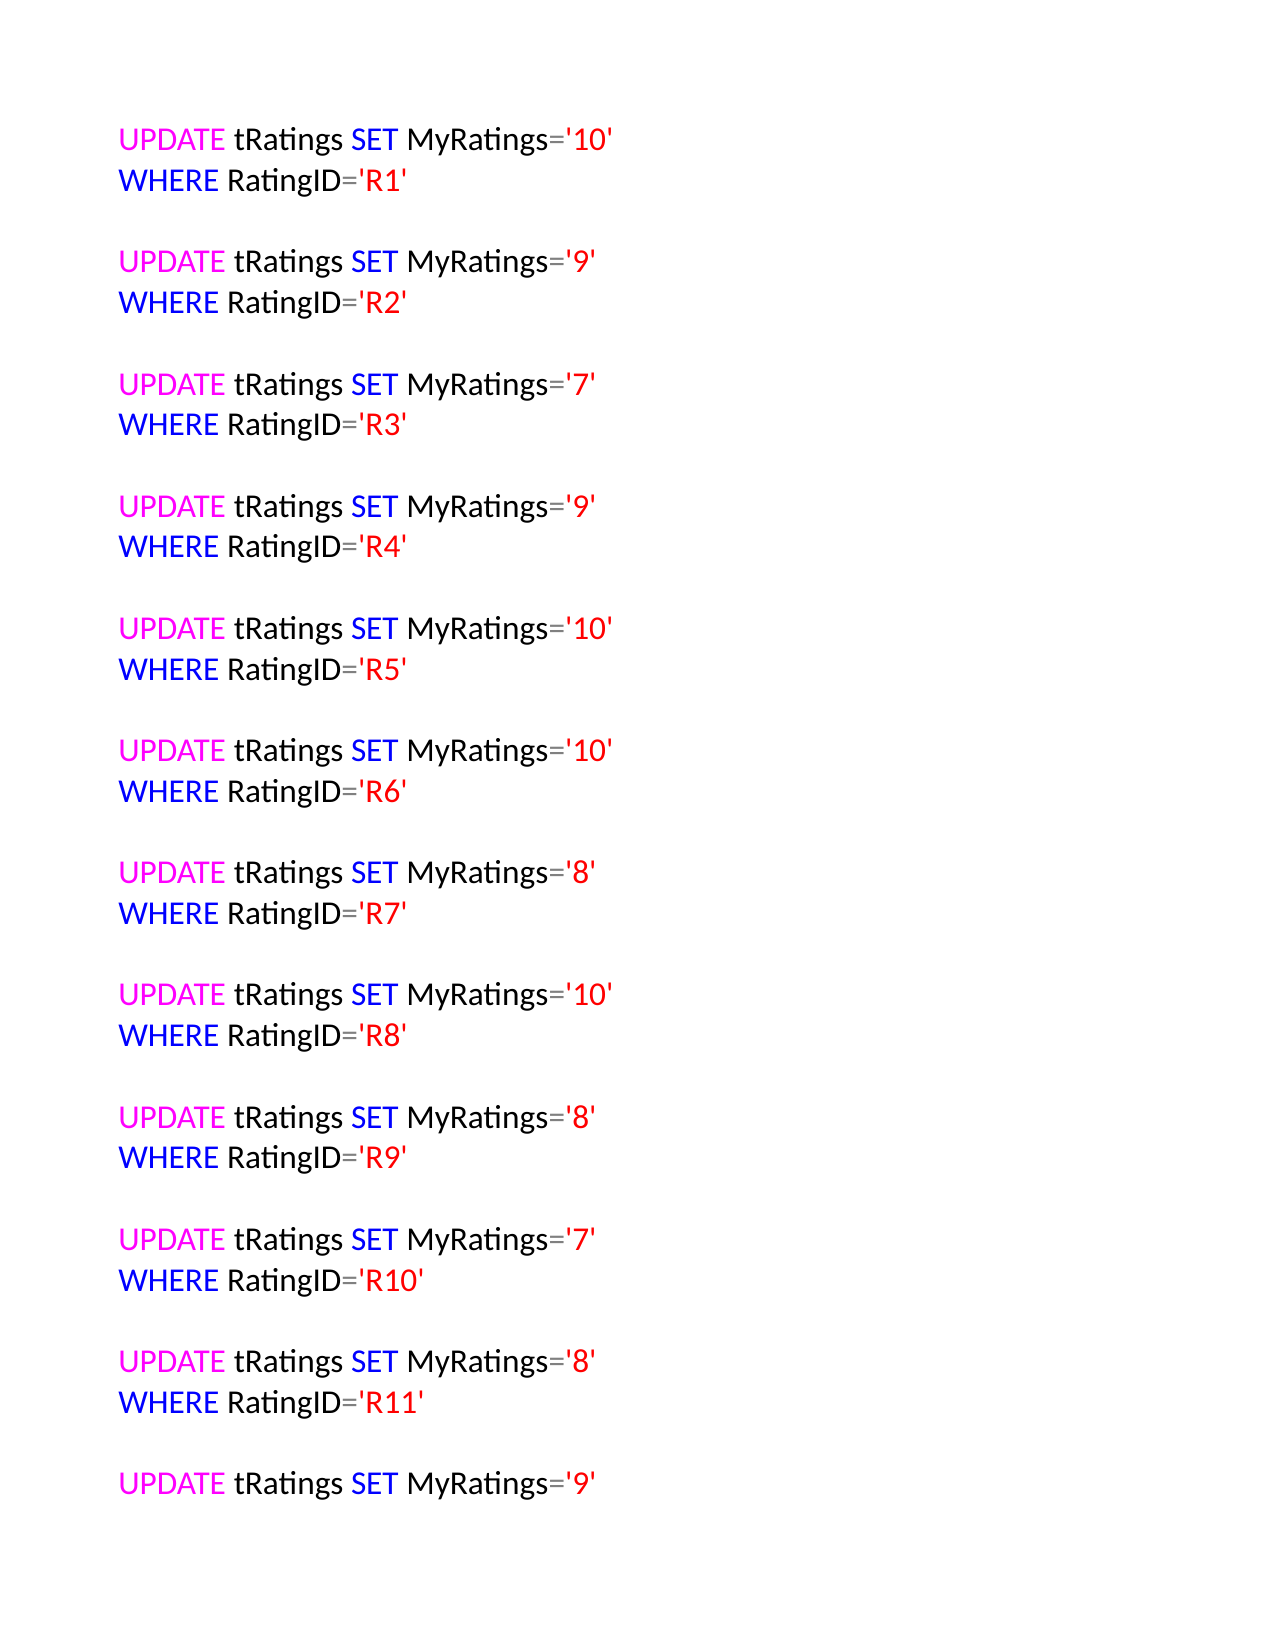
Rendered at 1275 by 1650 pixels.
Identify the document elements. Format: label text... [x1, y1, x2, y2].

text UPDATE tRatings SET MyRatings='10' [118, 118, 1157, 159]
text UPDATE tRatings SET MyRatings='9' [118, 240, 1157, 281]
text WHERE RatingID='R3' [118, 403, 1157, 444]
text WHERE RatingID='R8' [118, 1014, 1157, 1055]
text UPDATE tRatings SET MyRatings='8' [118, 851, 1157, 892]
text WHERE RatingID='R4' [118, 525, 1157, 566]
text WHERE RatingID='R1' [118, 159, 1157, 199]
text WHERE RatingID='R10' [118, 1258, 1157, 1299]
text WHERE RatingID='R6' [118, 770, 1157, 811]
text UPDATE tRatings SET MyRatings='10' [118, 729, 1157, 770]
text UPDATE tRatings SET MyRatings='7' [118, 362, 1157, 403]
text WHERE RatingID='R7' [118, 892, 1157, 933]
text WHERE RatingID='R5' [118, 648, 1157, 688]
text UPDATE tRatings SET MyRatings='10' [118, 973, 1157, 1014]
text UPDATE tRatings SET MyRatings='9' [118, 1462, 1157, 1503]
text UPDATE tRatings SET MyRatings='8' [118, 1096, 1157, 1136]
text WHERE RatingID='R2' [118, 281, 1157, 322]
text UPDATE tRatings SET MyRatings='9' [118, 485, 1157, 525]
text UPDATE tRatings SET MyRatings='8' [118, 1340, 1157, 1381]
text WHERE RatingID='R11' [118, 1381, 1157, 1421]
text UPDATE tRatings SET MyRatings='7' [118, 1218, 1157, 1258]
text WHERE RatingID='R9' [118, 1136, 1157, 1177]
text UPDATE tRatings SET MyRatings='10' [118, 607, 1157, 648]
